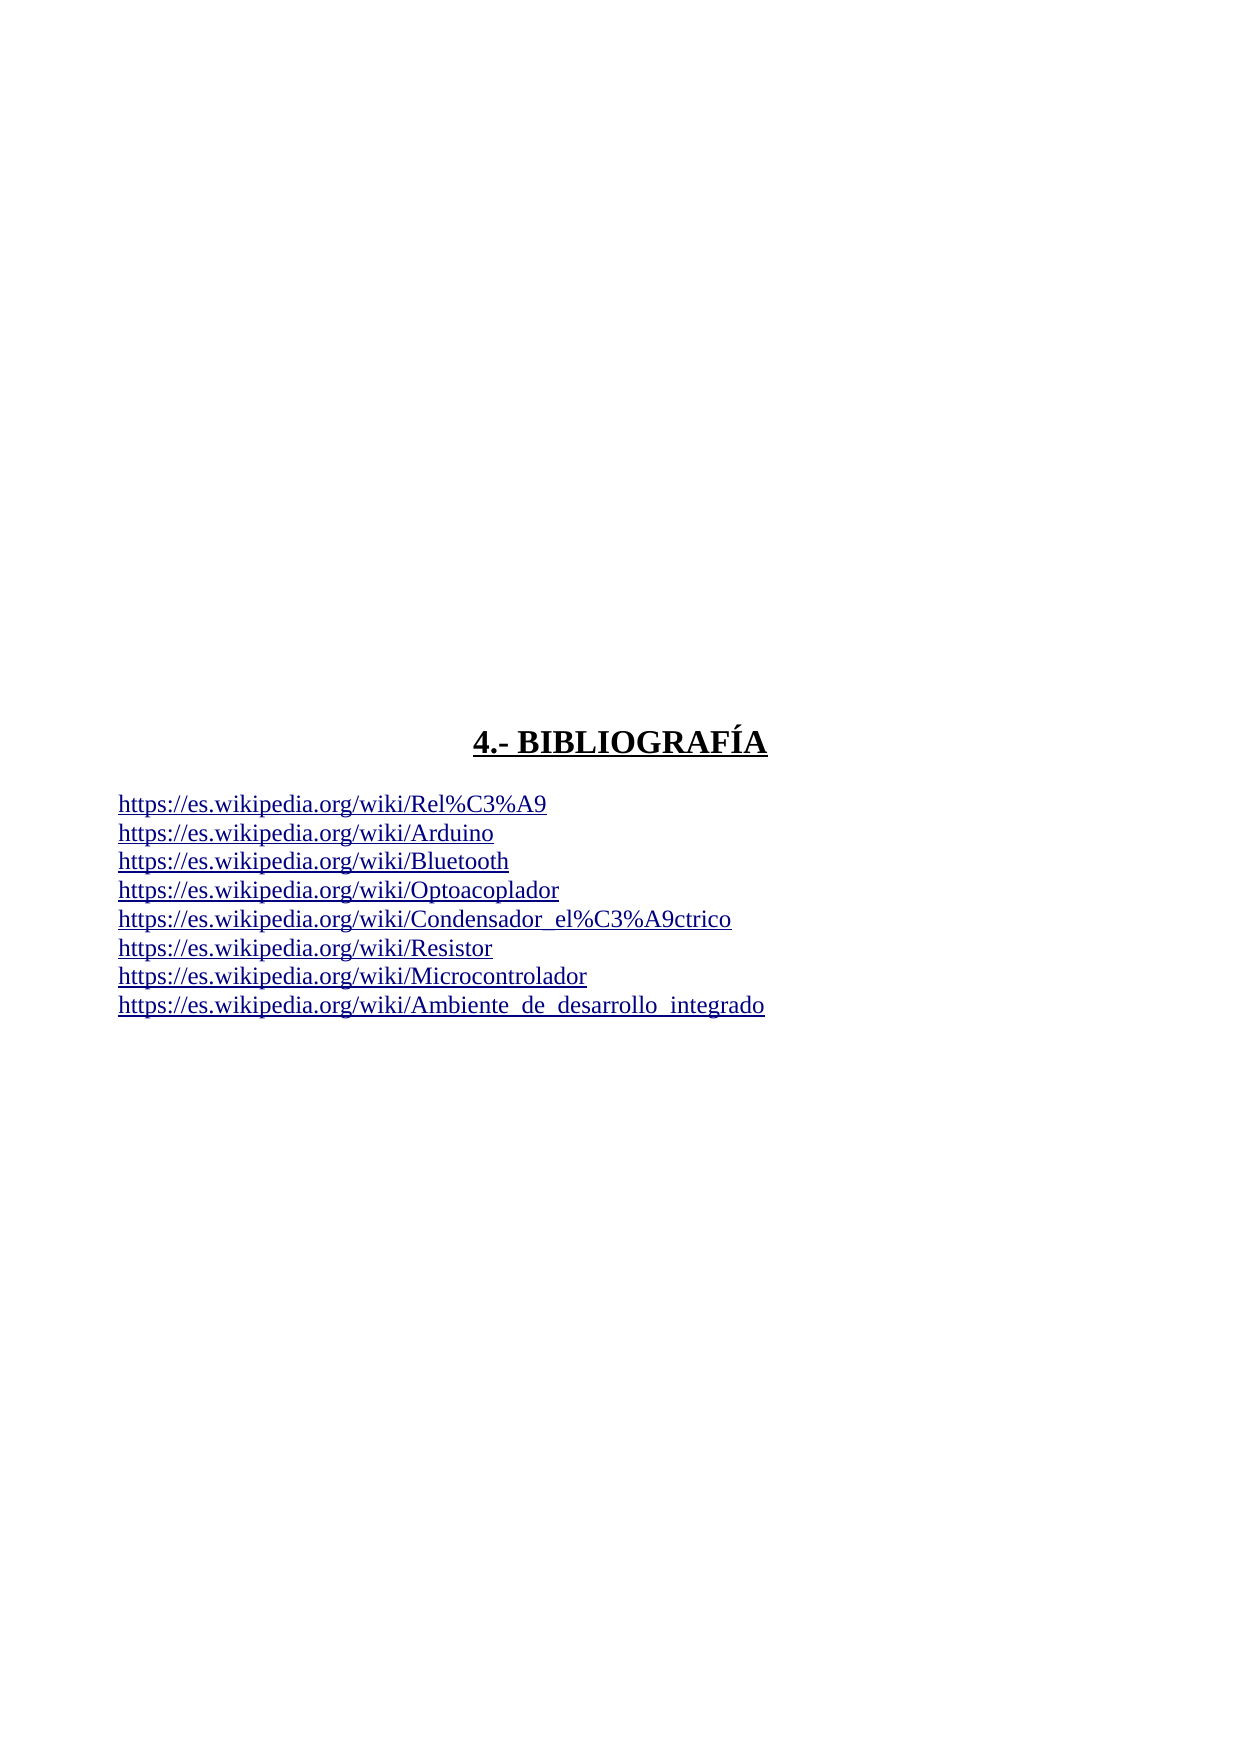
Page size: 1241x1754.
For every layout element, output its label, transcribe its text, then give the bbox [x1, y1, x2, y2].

text 4.- BIBLIOGRAFÍA [118, 722, 1122, 760]
text https://es.wikipedia.org/wiki/Condensador_el%C3%A9ctrico [118, 904, 1122, 933]
text https://es.wikipedia.org/wiki/Resistor [118, 933, 1122, 961]
text https://es.wikipedia.org/wiki/Rel%C3%A9 [118, 789, 1122, 818]
text https://es.wikipedia.org/wiki/Optoacoplador [118, 875, 1122, 904]
text https://es.wikipedia.org/wiki/Ambiente_de_desarrollo_integrado [118, 990, 1122, 1019]
text https://es.wikipedia.org/wiki/Arduino [118, 818, 1122, 846]
text https://es.wikipedia.org/wiki/Microcontrolador [118, 961, 1122, 990]
text https://es.wikipedia.org/wiki/Bluetooth [118, 846, 1122, 875]
